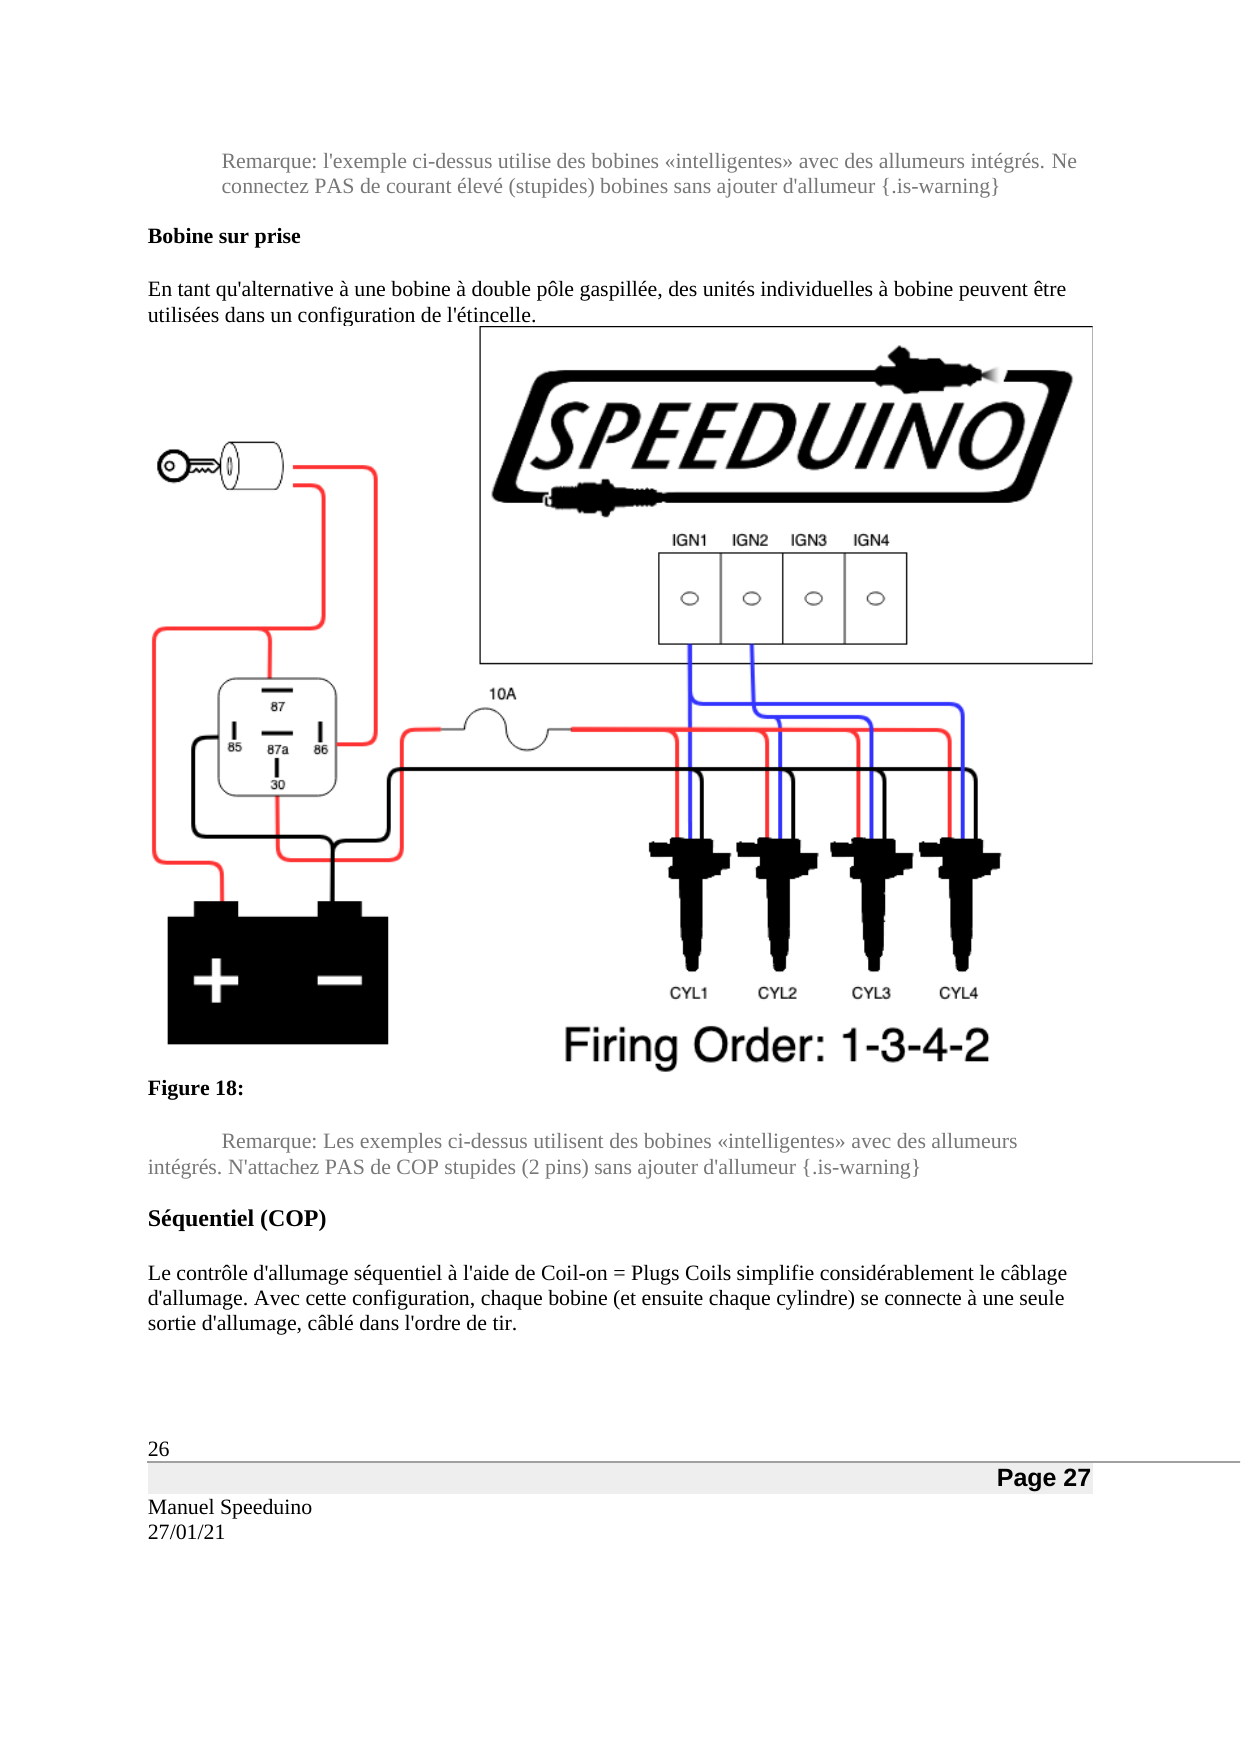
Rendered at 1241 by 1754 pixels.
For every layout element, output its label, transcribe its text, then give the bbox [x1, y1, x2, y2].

text Figure 18: ign_4Cyl_COP_wasted-spark.png [148, 1076, 1093, 1101]
text 26 [148, 1436, 1093, 1461]
text Bobine sur prise [148, 223, 1093, 248]
text Manuel Speeduino [148, 1494, 1093, 1519]
text Remarque: l'exemple ci-dessus utilise des bobines «intelligentes» avec des allumeurs intégrés. Ne connectez PAS de courant élevé (stupides) bobines sans ajouter d'allumeur {.is-warning} [221, 148, 1093, 198]
text 27/01/21 [148, 1519, 1093, 1544]
text Remarque: Les exemples ci-dessus utilisent des bobines «intelligentes» avec des allumeurs intégrés. N'attachez PAS de COP stupides (2 pins) sans ajouter d'allumeur {.is-warning} [148, 1128, 1093, 1179]
text En tant qu'alternative à une bobine à double pôle gaspillée, des unités individuelles à bobine peuvent être utilisées dans un configuration de l'étincelle. [148, 276, 1093, 326]
text Le contrôle d'allumage séquentiel à l'aide de Coil-on = Plugs Coils simplifie considérablement le câblage d'allumage. Avec cette configuration, chaque bobine (et ensuite chaque cylindre) se connecte à une seule sortie d'allumage, câblé dans l'ordre de tir. [148, 1260, 1093, 1335]
text Séquentiel (COP) [148, 1204, 1093, 1232]
table_header Page 27 [148, 1463, 1093, 1494]
